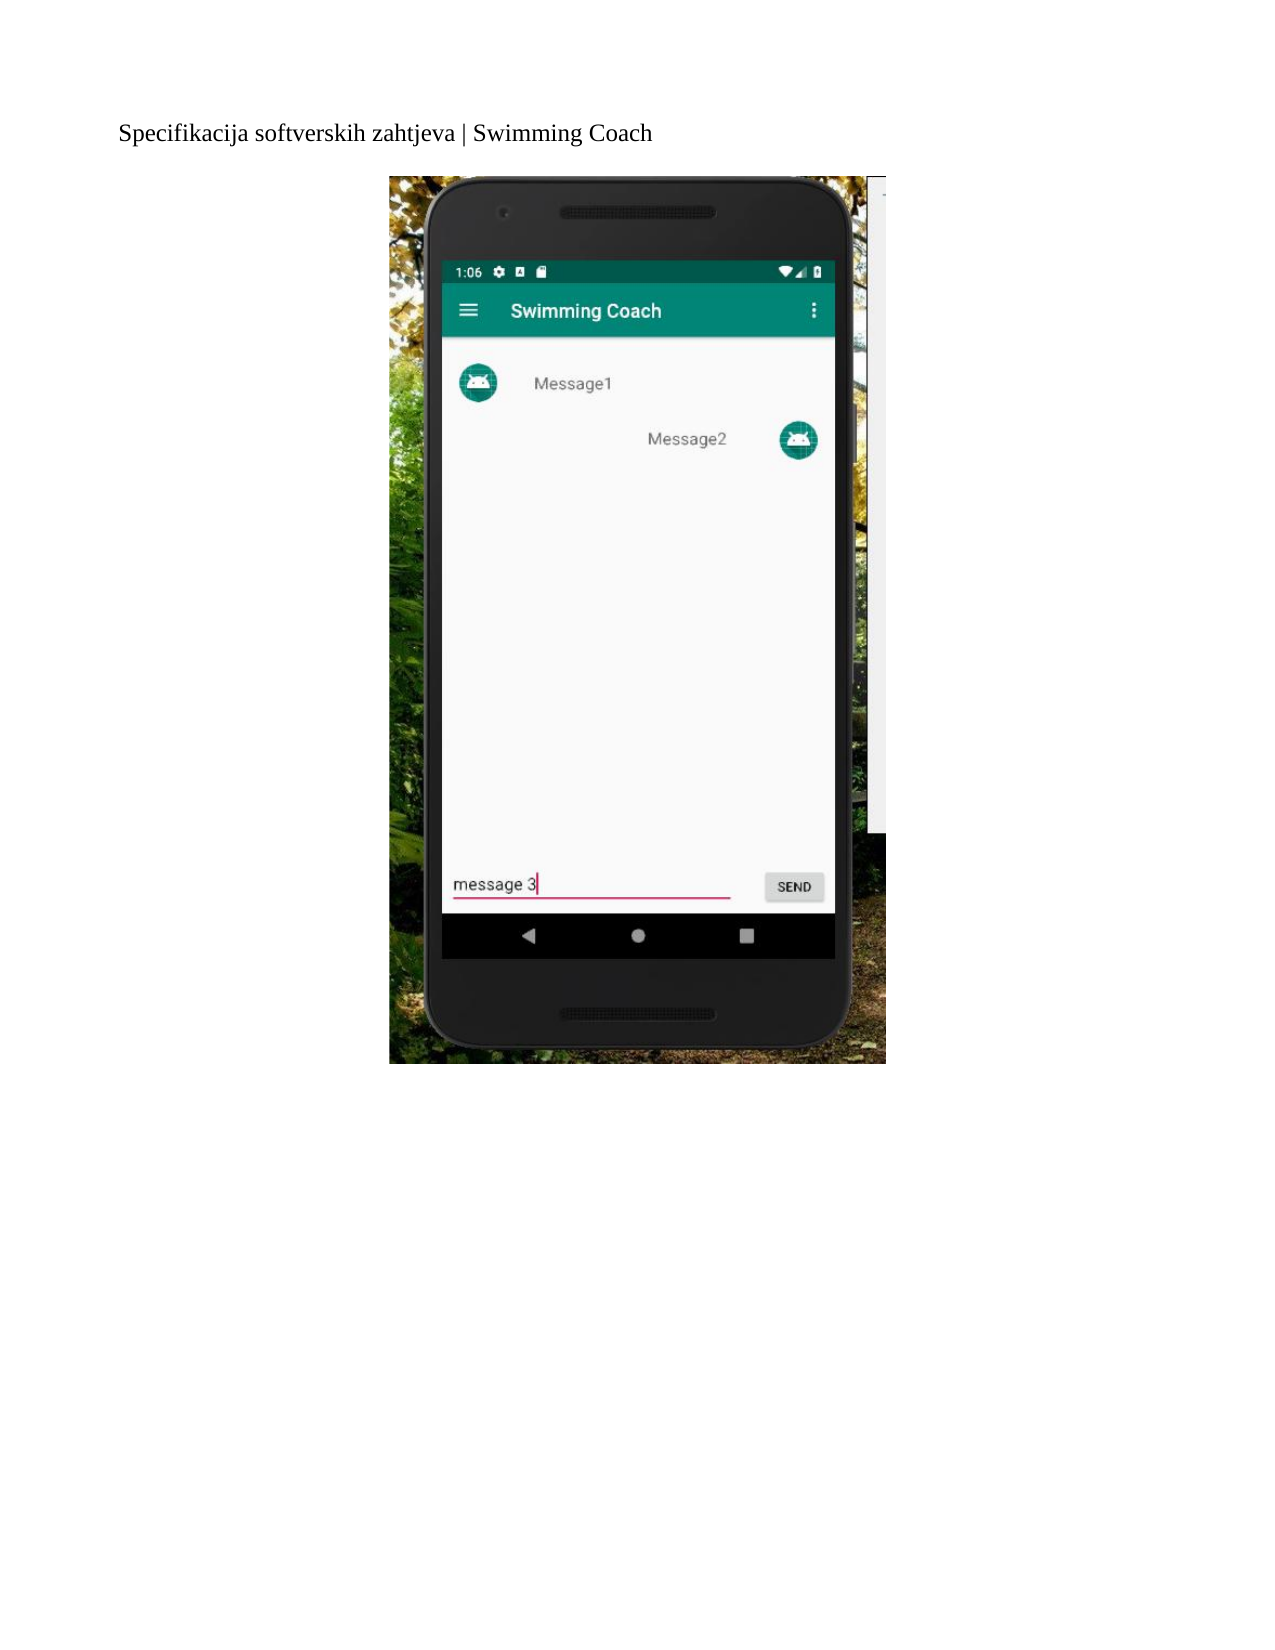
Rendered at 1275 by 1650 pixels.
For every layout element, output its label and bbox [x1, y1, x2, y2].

picture [389, 176, 886, 1064]
